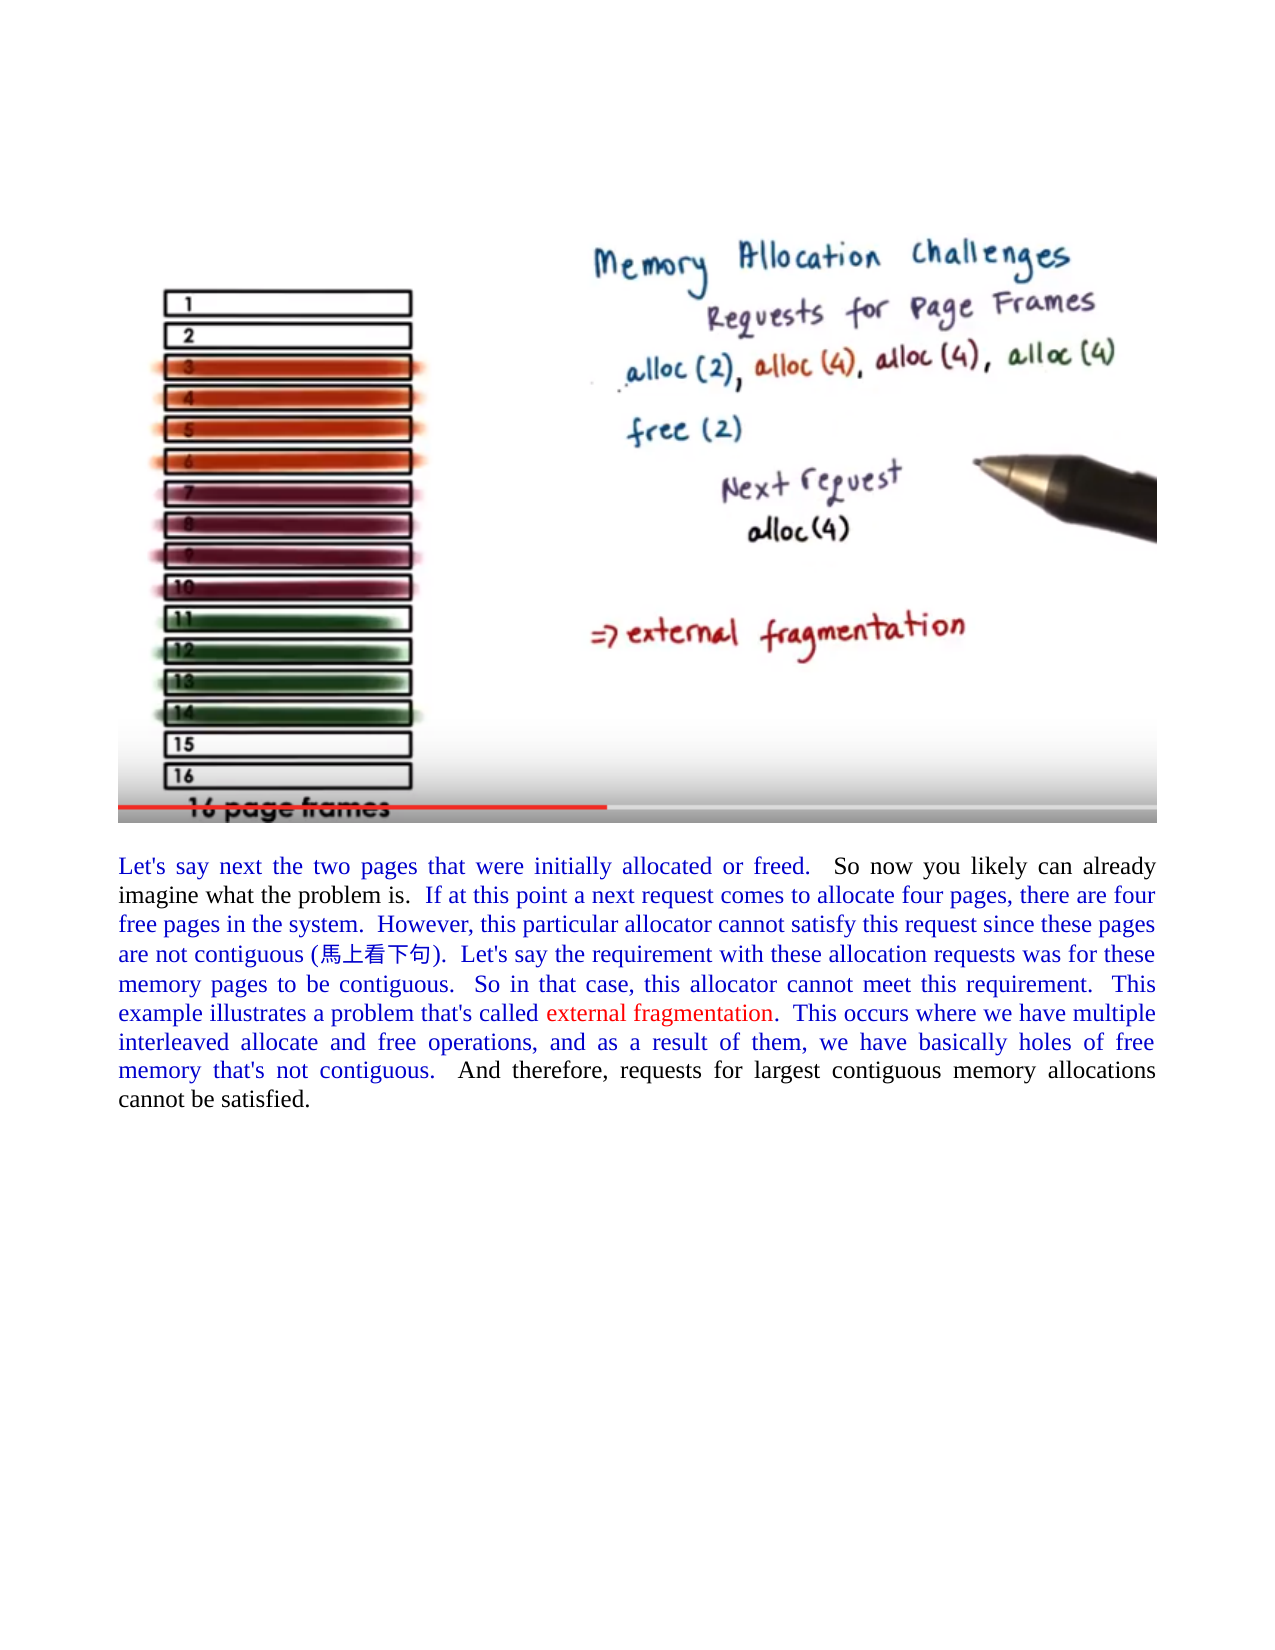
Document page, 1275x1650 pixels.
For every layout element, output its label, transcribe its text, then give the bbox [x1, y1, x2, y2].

picture [118, 233, 1157, 823]
text Let's say next the two pages that were initially allocated or freed. So now you likely can already imagine what the problem is. If at this point a next request comes to allocate four pages, there are four free pages in the system. However, this particular allocator cannot satisfy this request since these pages are not contiguous (馬上看下句). Let's say the requirement with these allocation requests was for these memory pages to be contiguous. So in that case, this allocator cannot meet this requirement. This example illustrates a problem that's called external fragmentation. This occurs where we have multiple interleaved allocate and free operations, and as a result of them, we have basically holes of free memory that's not contiguous. And therefore, requests for largest contiguous memory allocations cannot be satisfied. [118, 851, 1157, 1113]
